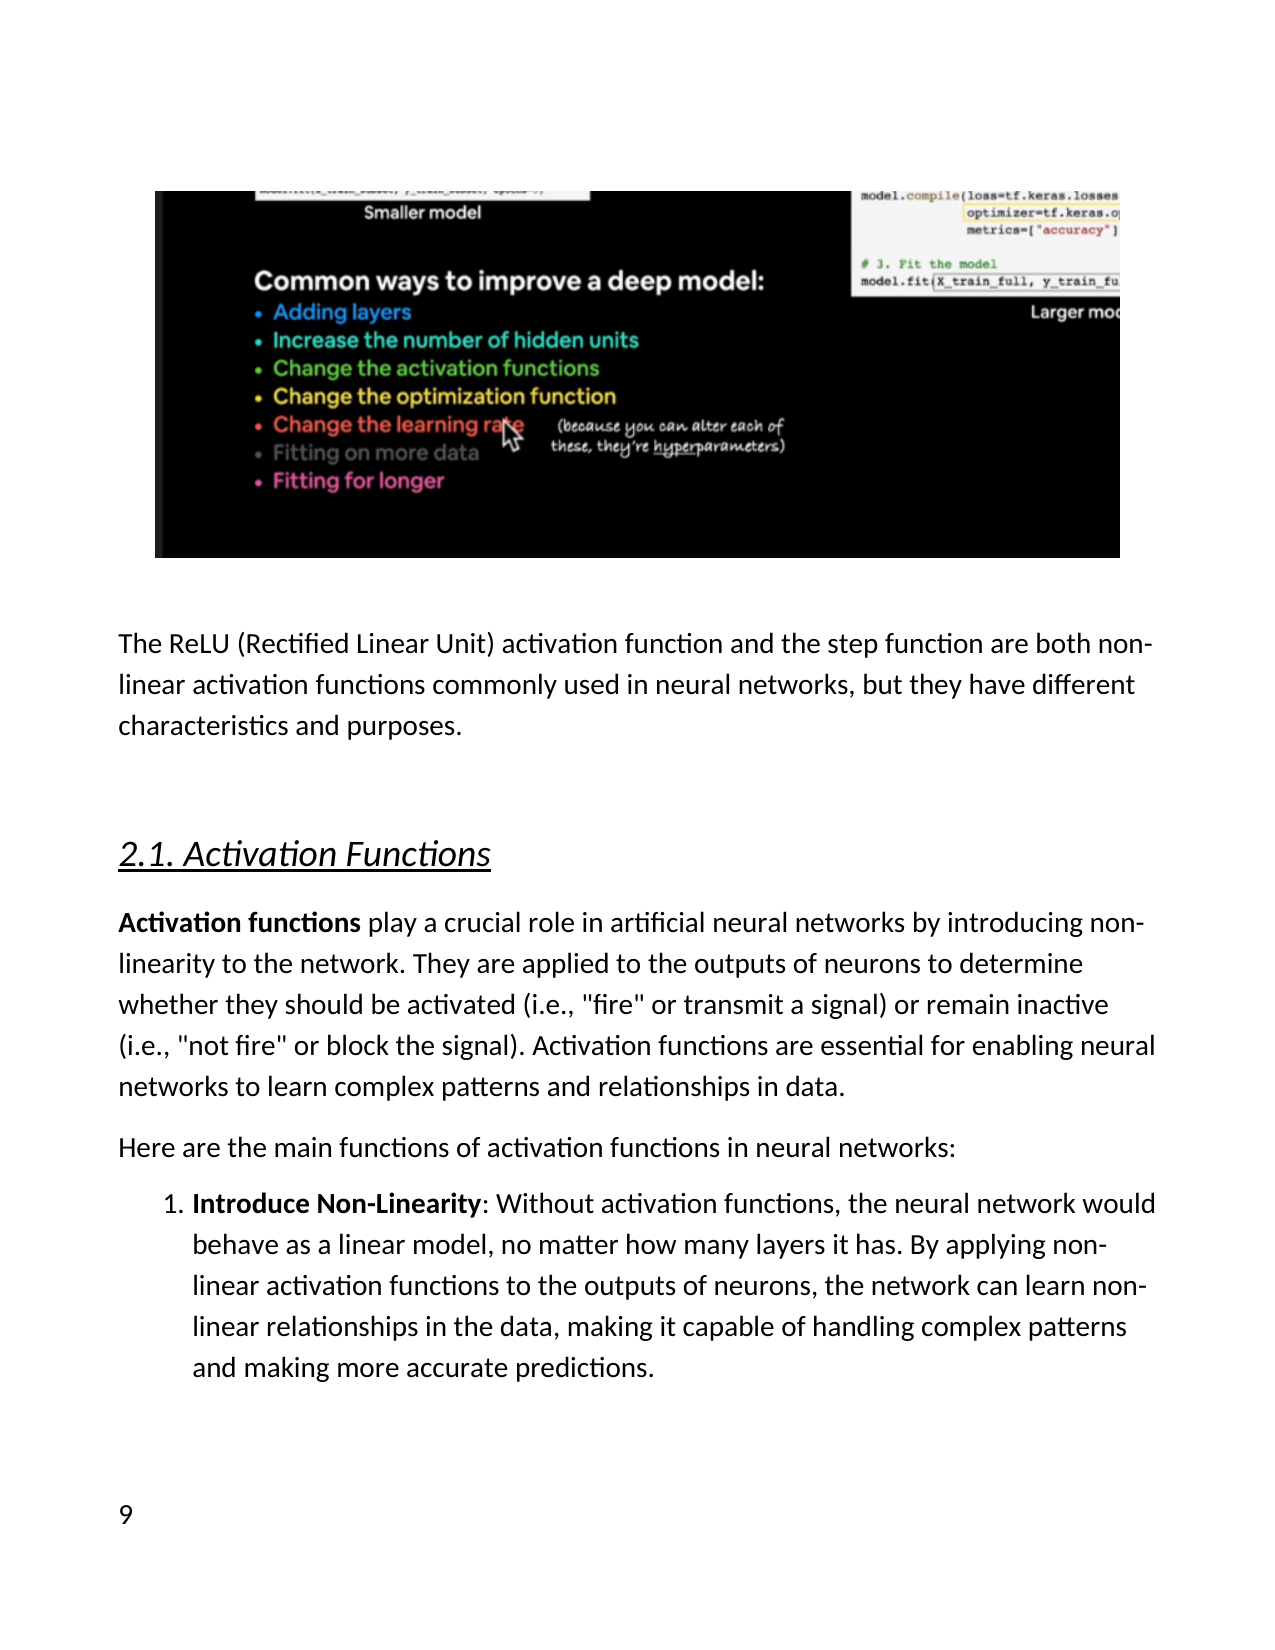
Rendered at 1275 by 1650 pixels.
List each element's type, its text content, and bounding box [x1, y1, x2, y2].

subtitle 2.1. Activation Functions [118, 830, 1157, 876]
text The ReLU (Rectified Linear Unit) activation function and the step function are both non-linear activation functions commonly used in neural networks, but they have different characteristics and purposes. [118, 625, 1157, 742]
picture [155, 191, 1120, 558]
text Here are the main functions of activation functions in neural networks: [118, 1129, 1157, 1165]
text Activation functions play a crucial role in artificial neural networks by introducing non-linearity to the network. They are applied to the outputs of neurons to determine whether they should be activated (i.e., "fire" or transmit a signal) or remain inactive (i.e., "not fire" or block the signal). Activation functions are essential for enabling neural networks to learn complex patterns and relationships in data. [118, 904, 1157, 1103]
list Introduce Non-Linearity: Without activation functions, the neural network would behave as a linear model, no matter how many layers it has. By applying non-linear activation functions to the outputs of neurons, the network can learn non-linear relationships in the data, making it capable of handling complex patterns and making more accurate predictions. [162, 1185, 1157, 1384]
